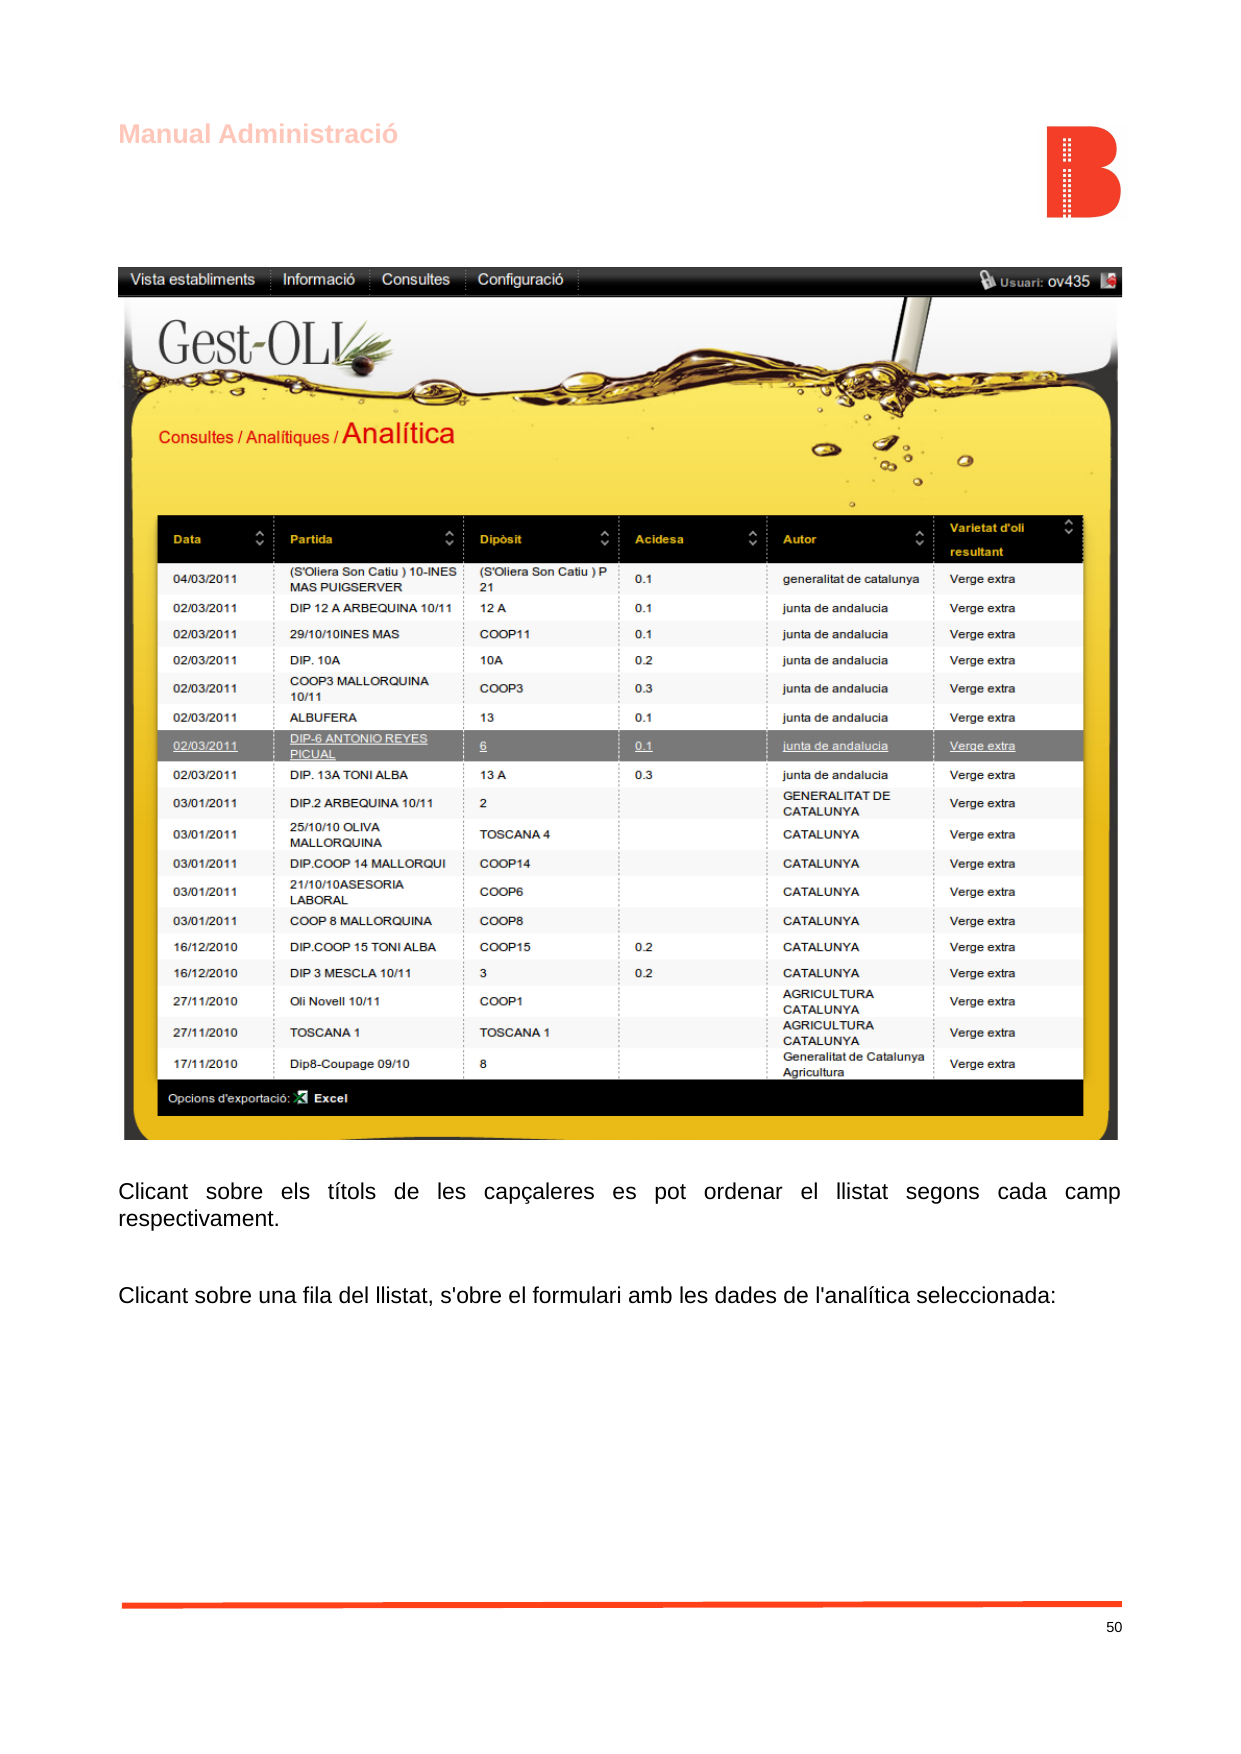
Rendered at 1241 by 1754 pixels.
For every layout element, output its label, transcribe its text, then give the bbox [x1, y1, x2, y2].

picture [1036, 124, 1130, 221]
picture [118, 267, 1123, 1140]
text Clicant sobre una fila del llistat, s'obre el formulari amb les dades de l'analítica seleccionada: [118, 1282, 1122, 1309]
text Clicant sobre els títols de les capçaleres es pot ordenar el llistat segons cada camp respectivament. [118, 1178, 1122, 1231]
